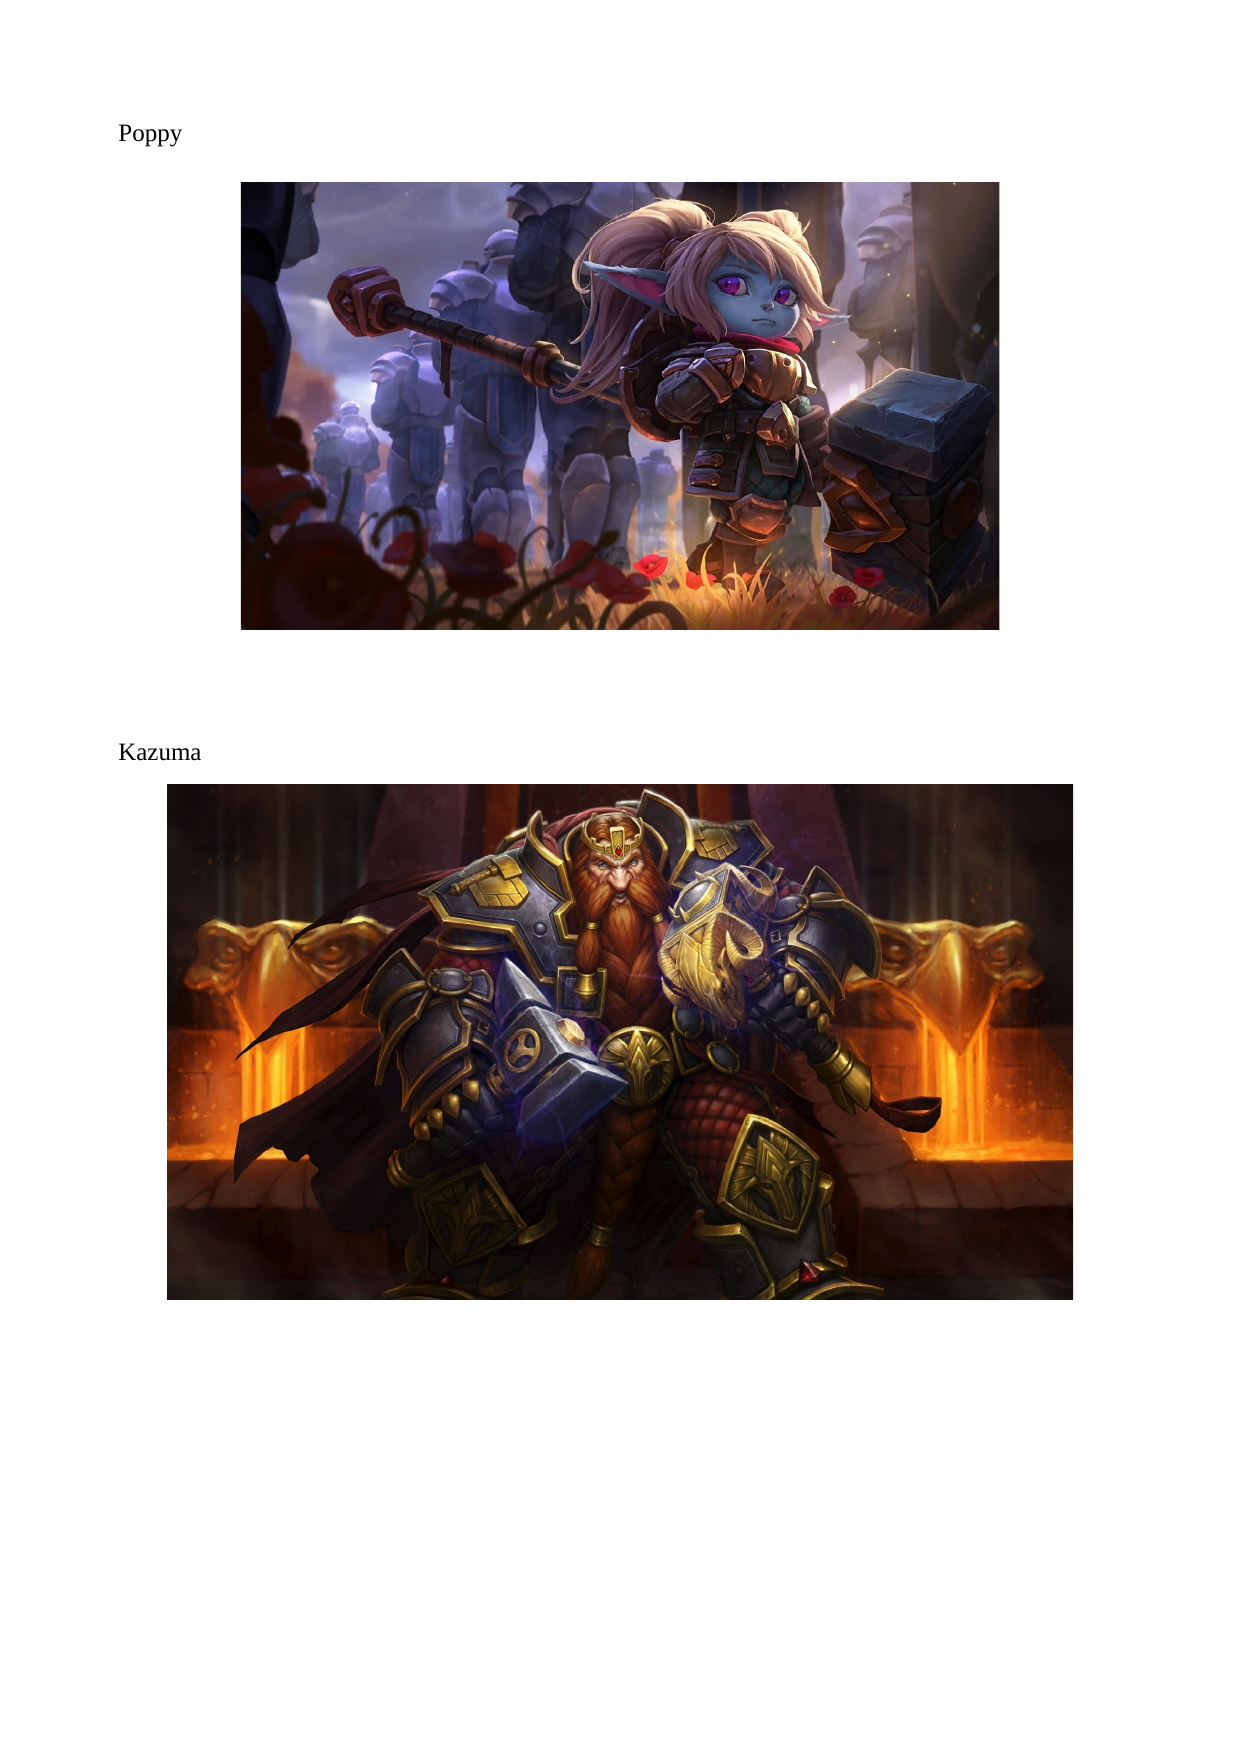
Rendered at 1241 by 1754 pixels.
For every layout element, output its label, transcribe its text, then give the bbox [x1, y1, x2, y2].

text Kazuma [118, 737, 1122, 766]
text Poppy [118, 118, 1122, 147]
picture [240, 182, 1000, 630]
picture [167, 784, 1074, 1300]
